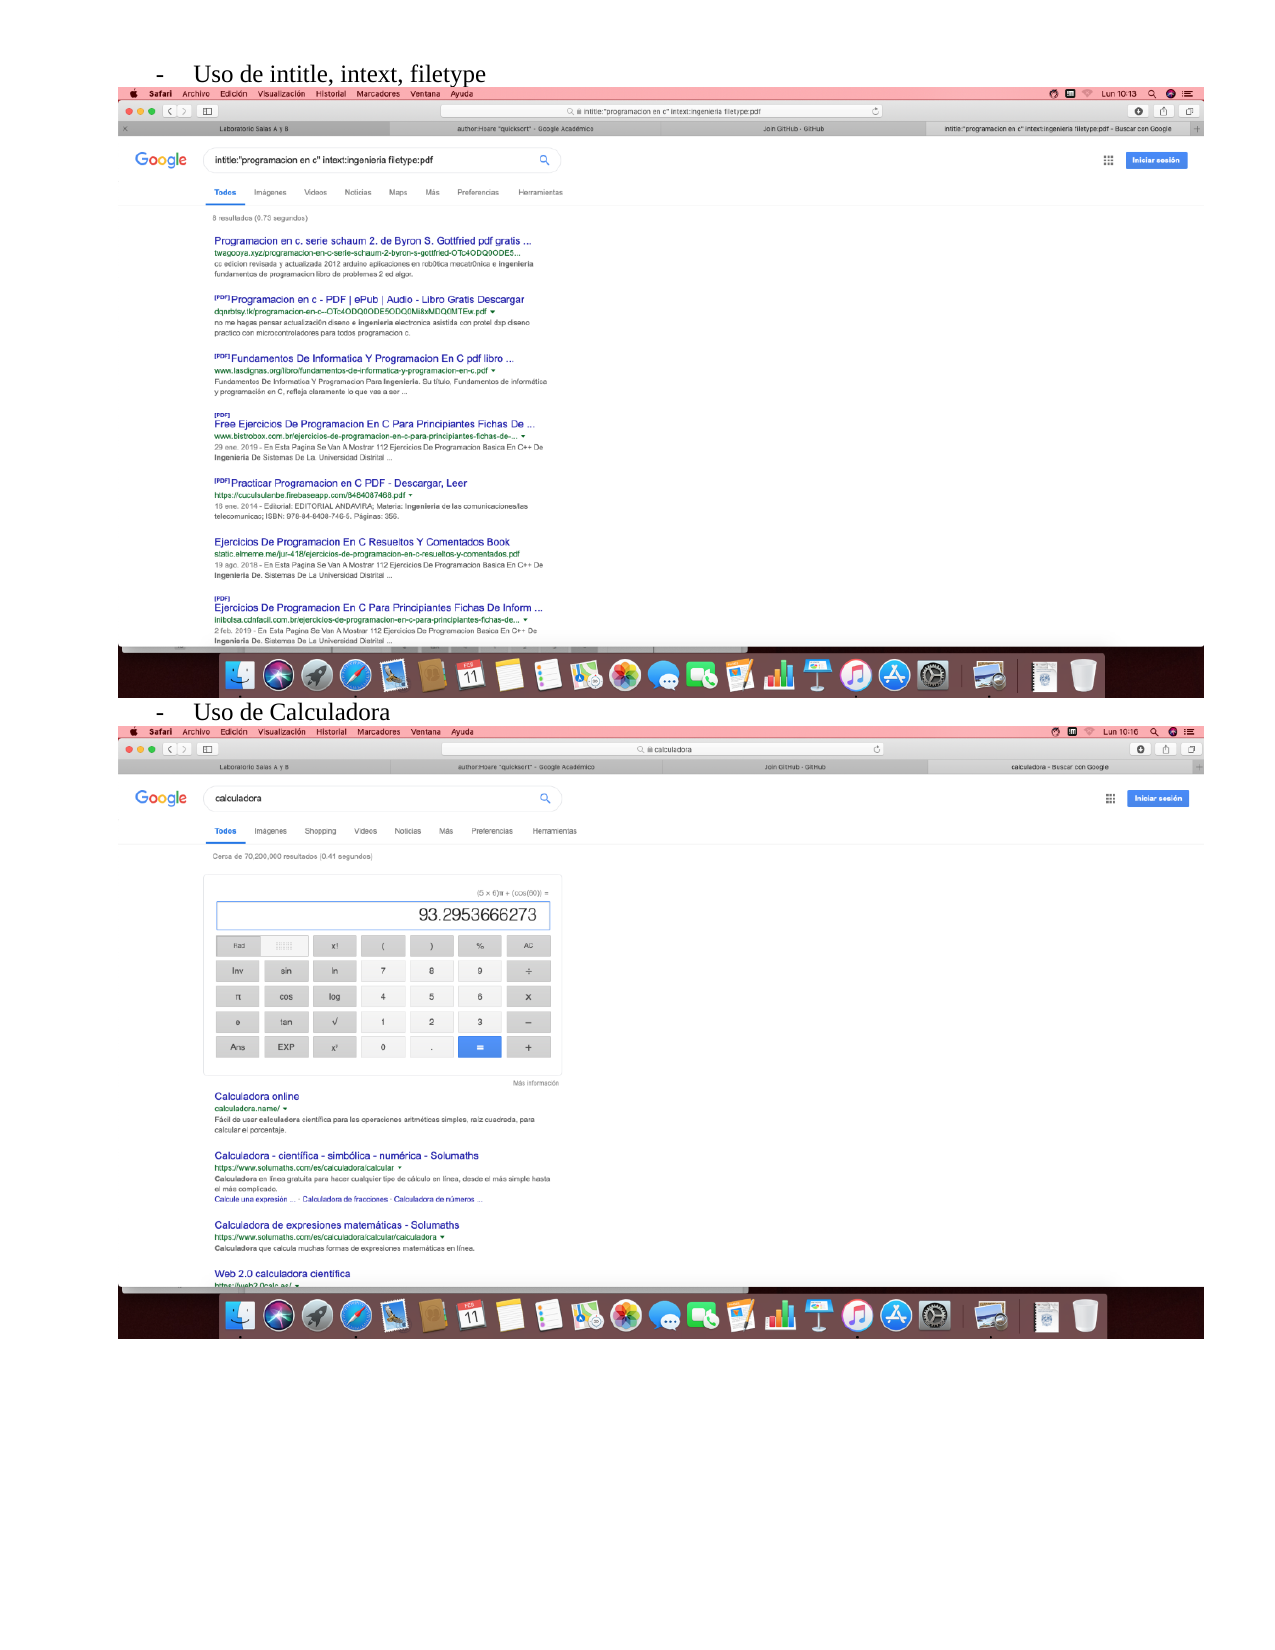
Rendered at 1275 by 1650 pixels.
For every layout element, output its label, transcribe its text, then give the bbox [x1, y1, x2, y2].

list Uso de intitle, intext, filetype [156, 59, 1205, 88]
list Uso de Calculadora [156, 697, 1205, 726]
